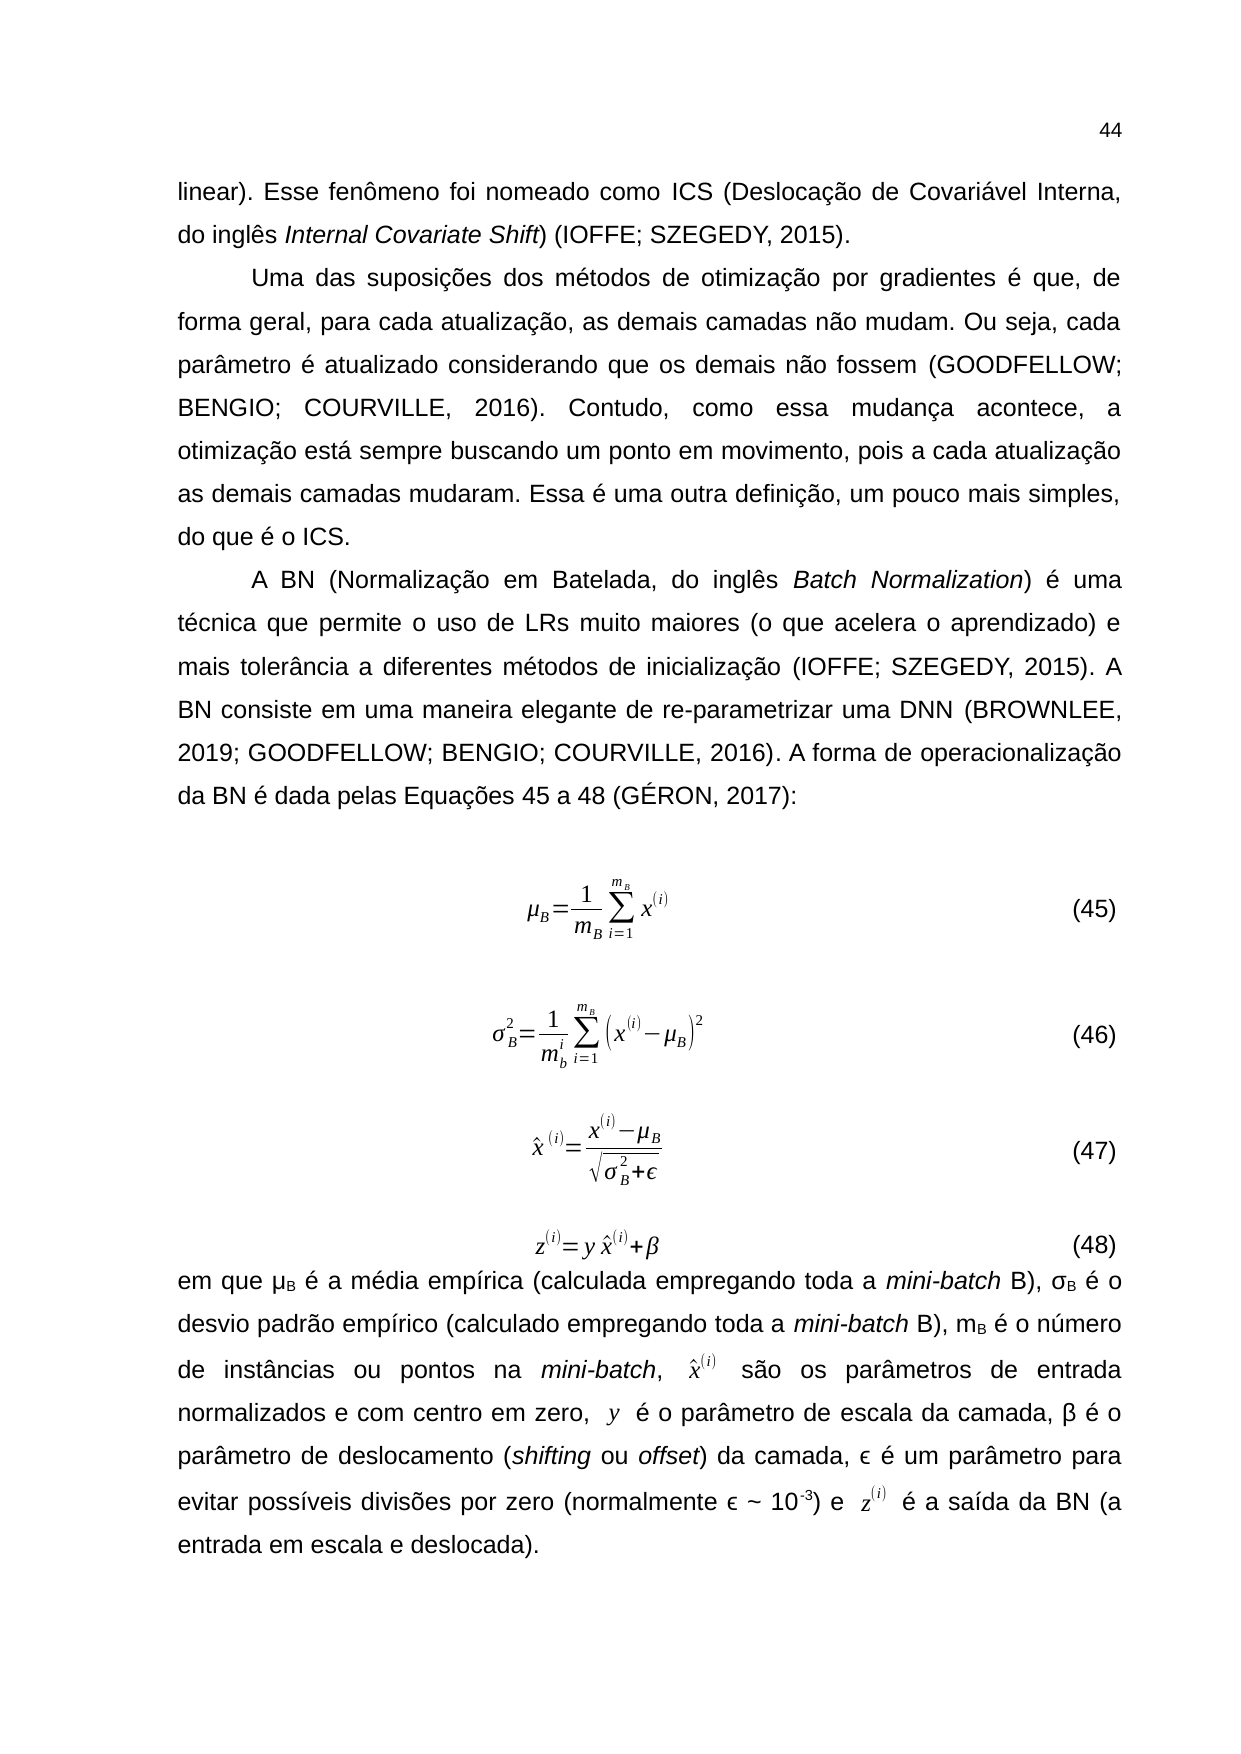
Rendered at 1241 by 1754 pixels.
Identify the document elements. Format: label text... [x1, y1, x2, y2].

text A BN (Normalização em Batelada, do inglês Batch Normalization) é uma técnica que permite o uso de LRs muito maiores (o que acelera o aprendizado) e mais tolerância a diferentes métodos de inicialização (IOFFE; SZEGEDY, 2015). A BN consiste em uma maneira elegante de re-parametrizar uma DNN (BROWNLEE, 2019; GOODFELLOW; BENGIO; COURVILLE, 2016). A forma de operacionalização da BN é dada pelas Equações 45 a 48 (GÉRON, 2017): [177, 565, 1122, 809]
text linear). Esse fenômeno foi nomeado como ICS (Deslocação de Covariável Interna, do inglês Internal Covariate Shift) (IOFFE; SZEGEDY, 2015). [177, 177, 1122, 249]
text em que μB é a média empírica (calculada empregando toda a mini-batch B), σB é o desvio padrão empírico (calculado empregando toda a mini-batch B), mB é o número de instâncias ou pontos na mini-batch, são os parâmetros de entrada normalizados e com centro em zero, é o parâmetro de escala da camada, β é o parâmetro de deslocamento (shifting ou offset) da camada, ϵ é um parâmetro para evitar possíveis divisões por zero (normalmente ϵ ~ 10-3) e é a saída da BN (a entrada em escala e deslocada). [177, 1266, 1122, 1559]
table_header [177, 867, 1017, 949]
table_header [177, 1223, 1017, 1266]
table_header (46) [1017, 992, 1122, 1077]
table_header (45) [1017, 867, 1122, 949]
table_header [177, 1106, 1017, 1194]
table_header (47) [1017, 1106, 1122, 1194]
table_header [177, 992, 1017, 1077]
table_header (48) [1017, 1223, 1122, 1266]
text Uma das suposições dos métodos de otimização por gradientes é que, de forma geral, para cada atualização, as demais camadas não mudam. Ou seja, cada parâmetro é atualizado considerando que os demais não fossem (GOODFELLOW; BENGIO; COURVILLE, 2016). Contudo, como essa mudança acontece, a otimização está sempre buscando um ponto em movimento, pois a cada atualização as demais camadas mudaram. Essa é uma outra definição, um pouco mais simples, do que é o ICS. [177, 263, 1122, 551]
